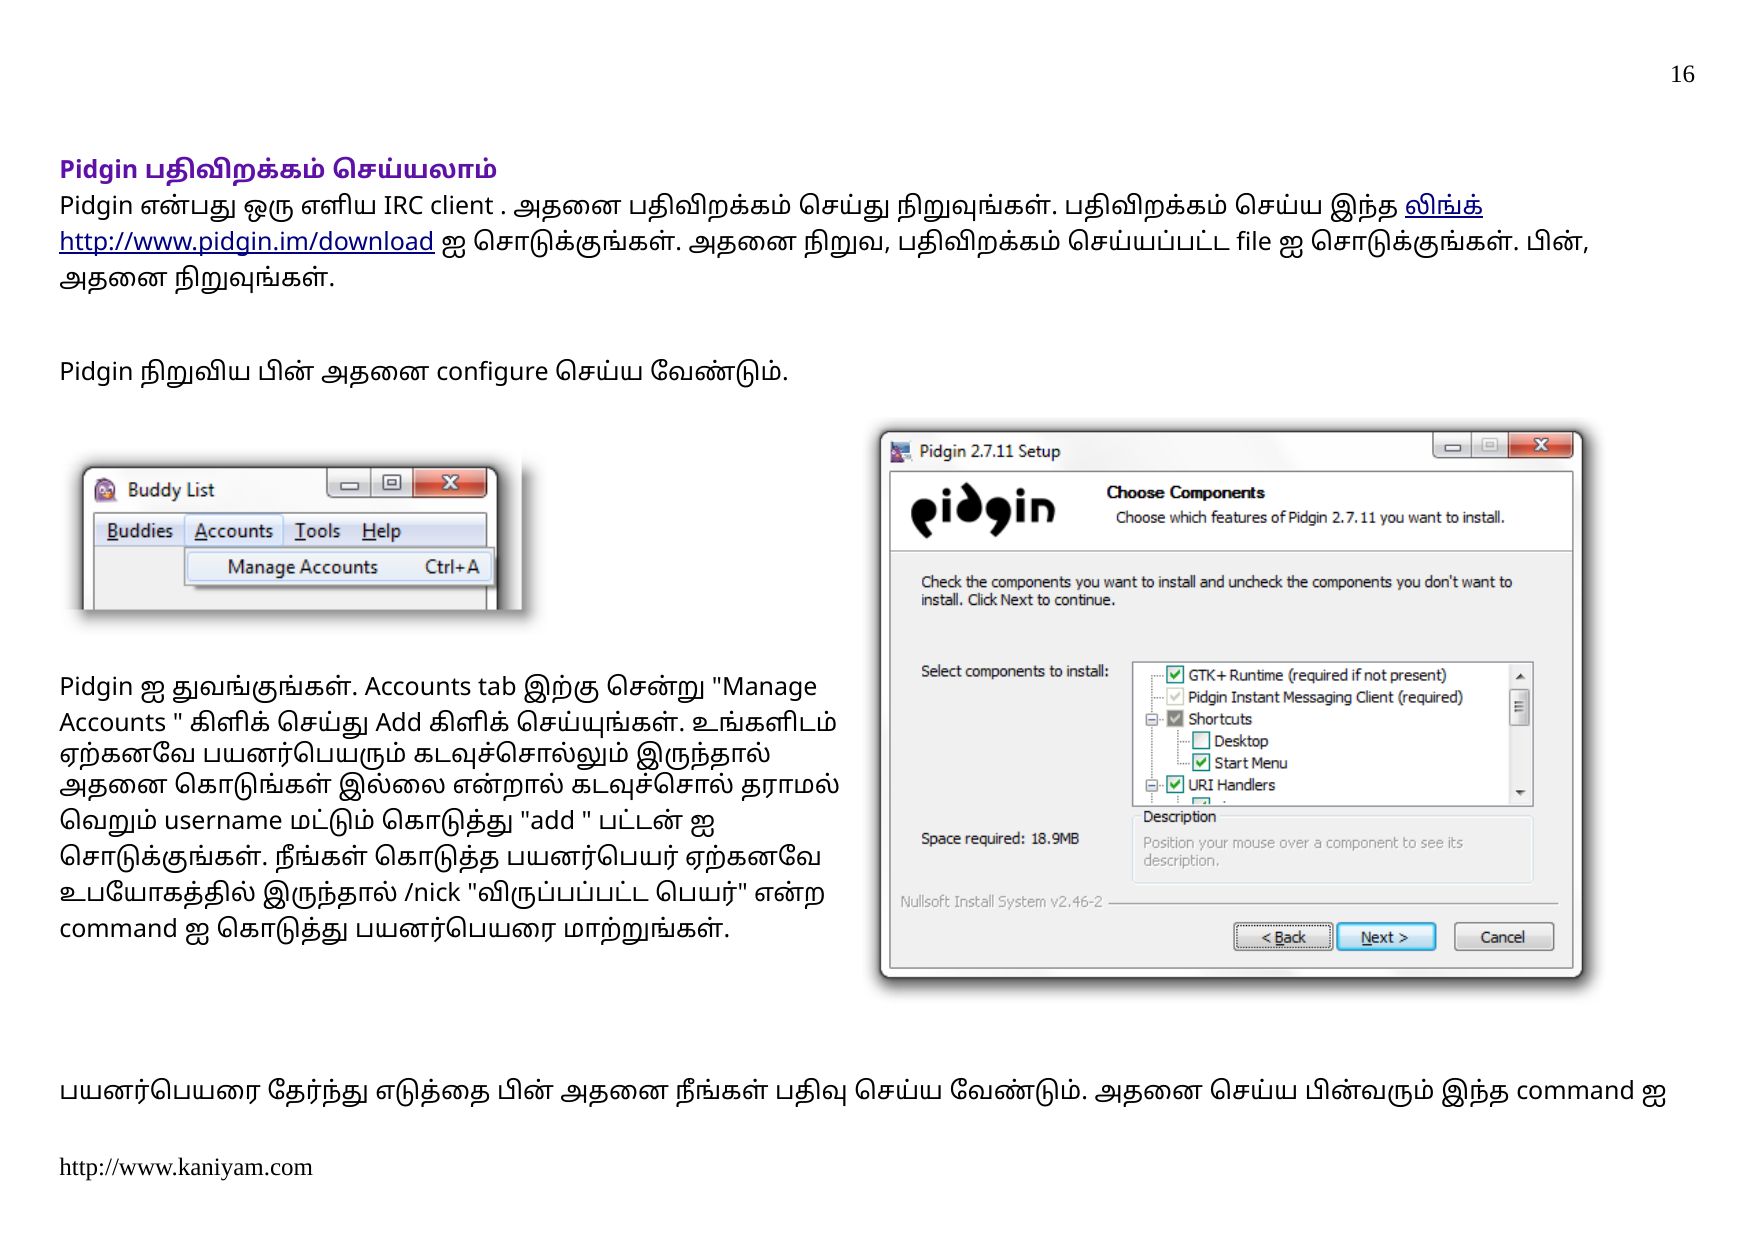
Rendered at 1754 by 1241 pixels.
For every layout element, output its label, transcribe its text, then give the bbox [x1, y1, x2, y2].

text Pidgin நிறுவிய பின் அதனை configure செய்ய வேண்டும். [59, 354, 1695, 390]
text Pidgin பதிவிறக்கம் செய்யலாம் Pidgin என்பது ஒரு எளிய IRC client . அதனை பதிவிறக்கம் செய்து நிறுவுங்கள். பதிவிறக்கம் செய்ய இந்த லிங்க் http://www.pidgin.im/download ஐ சொடுக்குங்கள். அதனை நிறுவ, பதிவிறக்கம் செய்யப்பட்ட file ஐ சொடுக்குங்கள். பின், அதனை நிறுவுங்கள். [59, 117, 1695, 296]
text பயனர்பெயரை தேர்ந்து எடுத்தை பின் அதனை நீங்கள் பதிவு செய்ய வேண்டும். அதனை செய்ய பின்வரும் இந்த command ஐ [59, 1005, 1695, 1109]
picture [59, 448, 547, 635]
text Pidgin ஐ துவங்குங்கள். Accounts tab இற்கு சென்று "Manage Accounts " கிளிக் செய்து Add கிளிக் செய்யுங்கள். உங்களிடம் ஏற்கனவே பயனர்பெயரும் கடவுச்சொல்லும் இருந்தால் அதனை கொடுங்கள் இல்லை என்றால் கடவுச்சொல் தராமல் வெறும் username மட்டும் கொடுத்து "add " பட்டன் ஐ சொடுக்குங்கள். நீங்கள் கொடுத்த பயனர்பெயர் ஏற்கனவே உபயோகத்தில் இருந்தால் /nick "விருப்பப்பட்ட பெயர்" என்ற command ஐ கொடுத்து பயனர்பெயரை மாற்றுங்கள். [59, 448, 862, 947]
picture [862, 417, 1608, 1006]
text [1608, 448, 1695, 947]
